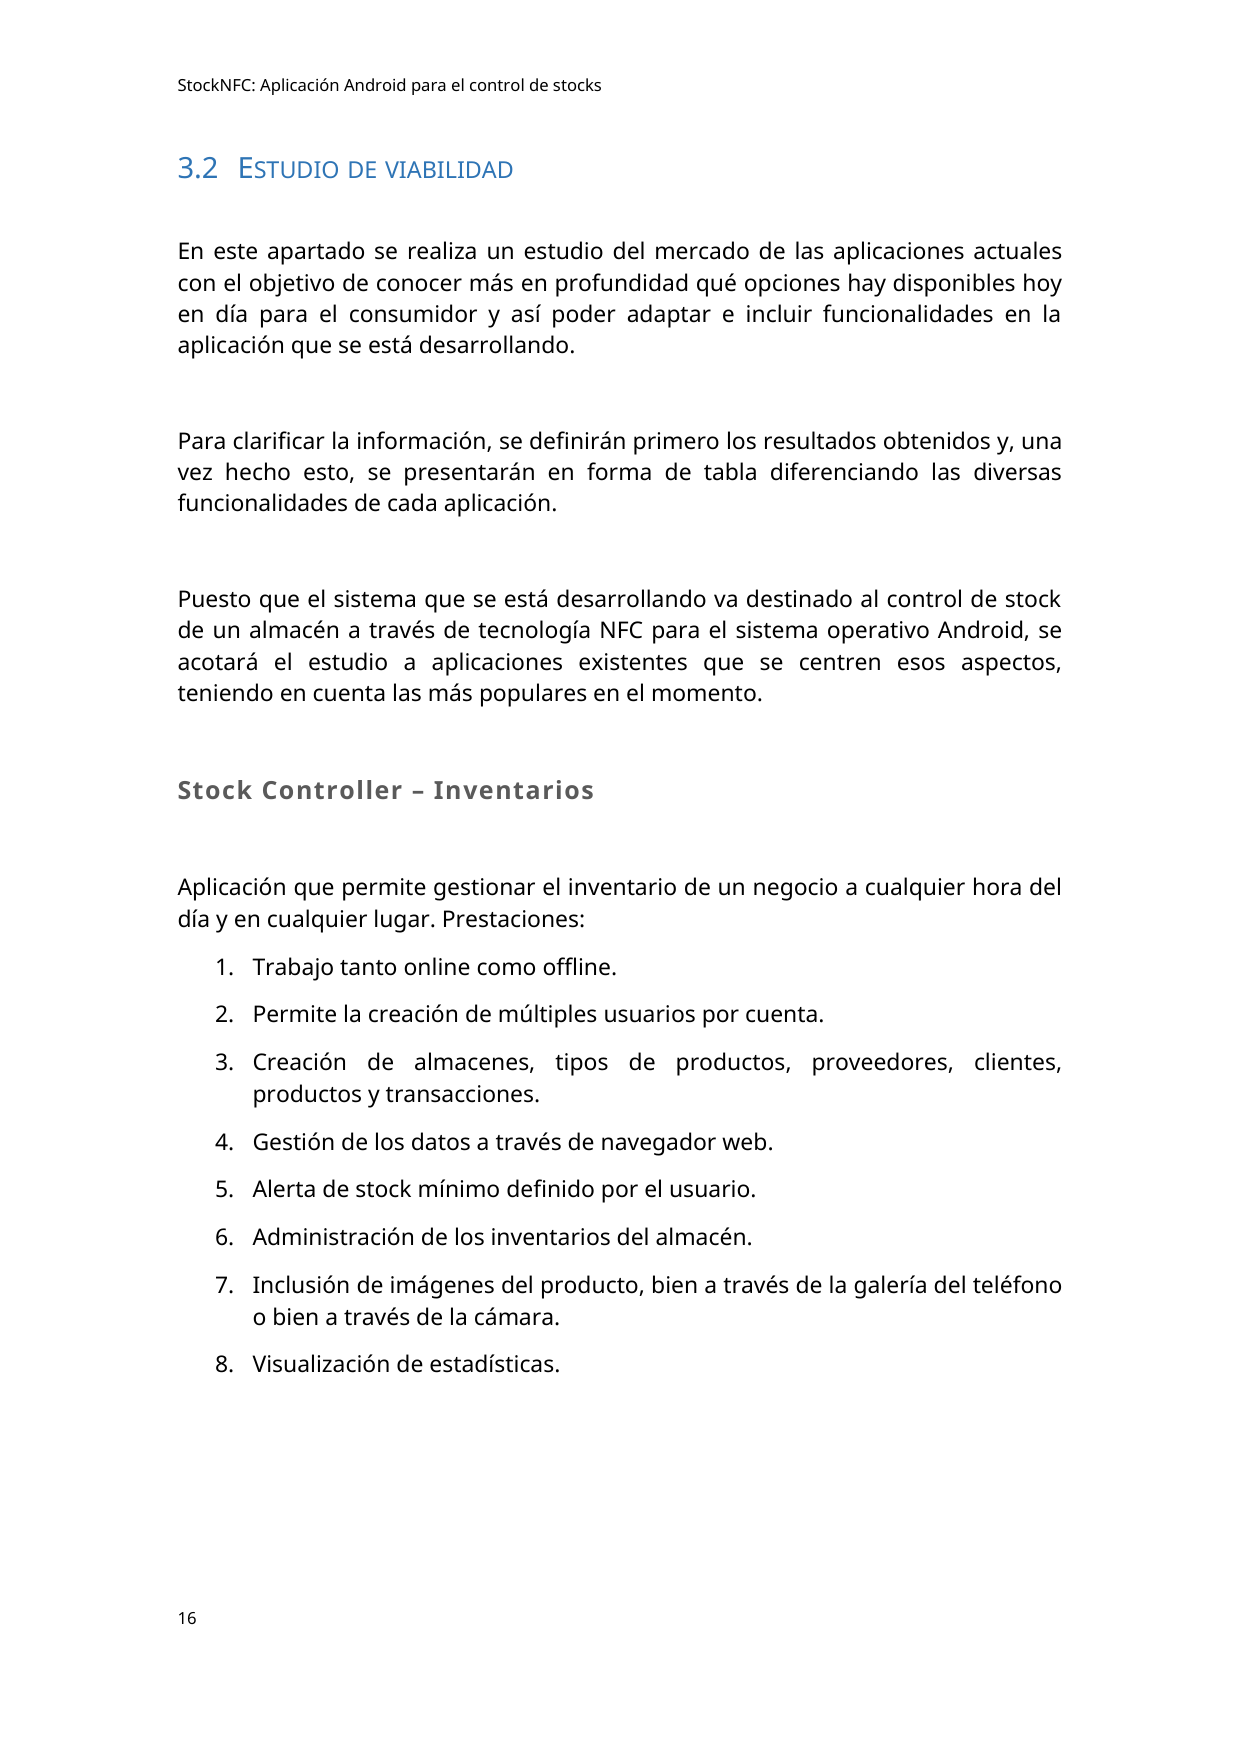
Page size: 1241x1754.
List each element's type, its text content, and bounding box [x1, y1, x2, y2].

text Puesto que el sistema que se está desarrollando va destinado al control de stock de un almacén a través de tecnología NFC para el sistema operativo Android, se acotará el estudio a aplicaciones existentes que se centren esos aspectos, teniendo en cuenta las más populares en el momento. [177, 583, 1063, 708]
list Alerta de stock mínimo definido por el usuario. [215, 1173, 1063, 1205]
list Gestión de los datos a través de navegador web. [215, 1126, 1063, 1157]
text Stock Controller – Inventarios [177, 773, 1063, 807]
list Creación de almacenes, tipos de productos, proveedores, clientes, productos y transacciones. [215, 1046, 1063, 1109]
text En este apartado se realiza un estudio del mercado de las aplicaciones actuales con el objetivo de conocer más en profundidad qué opciones hay disponibles hoy en día para el consumidor y así poder adaptar e incluir funcionalidades en la aplicación que se está desarrollando. [177, 235, 1063, 360]
list Inclusión de imágenes del producto, bien a través de la galería del teléfono o bien a través de la cámara. [215, 1269, 1063, 1332]
list Administración de los inventarios del almacén. [215, 1221, 1063, 1253]
list Trabajo tanto online como offline. [215, 951, 1063, 982]
text Para clarificar la información, se definirán primero los resultados obtenidos y, una vez hecho esto, se presentarán en forma de tabla diferenciando las diversas funcionalidades de cada aplicación. [177, 425, 1063, 518]
text Aplicación que permite gestionar el inventario de un negocio a cualquier hora del día y en cualquier lugar. Prestaciones: [177, 871, 1063, 934]
list Permite la creación de múltiples usuarios por cuenta. [215, 998, 1063, 1030]
list Visualización de estadísticas. [215, 1348, 1063, 1380]
subtitle Estudio de viabilidad [177, 148, 1063, 187]
